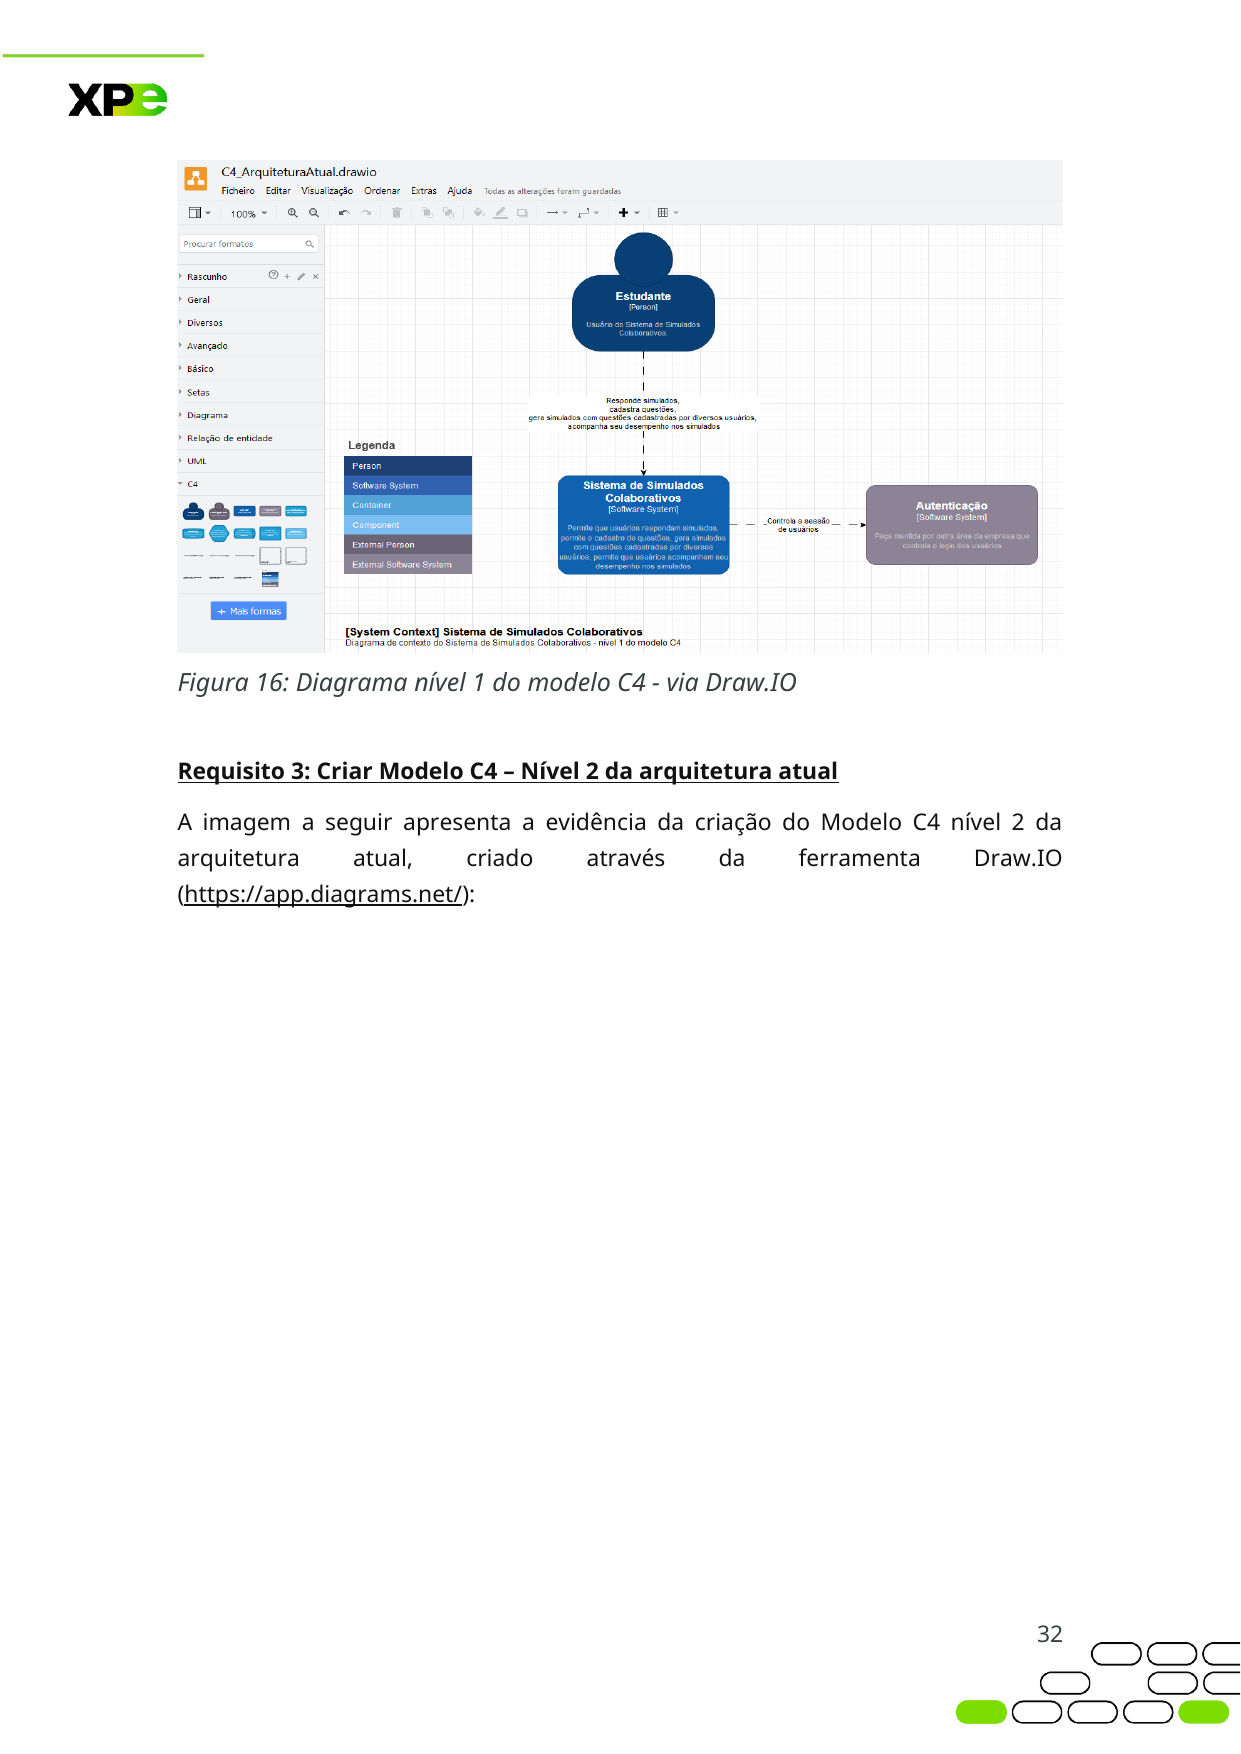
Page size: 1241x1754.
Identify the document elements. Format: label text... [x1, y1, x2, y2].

text A imagem a seguir apresenta a evidência da criação do Modelo C4 nível 2 da arquitetura atual, criado através da ferramenta Draw.IO (https://app.diagrams.net/): [177, 806, 1063, 909]
text Requisito 3: Criar Modelo C4 – Nível 2 da arquitetura atual [177, 755, 1063, 786]
picture [955, 1642, 1241, 1724]
picture [2, 51, 205, 148]
text Figura 16: Diagrama nível 1 do modelo C4 - via Draw.IO [177, 653, 1063, 699]
picture [177, 160, 1063, 653]
